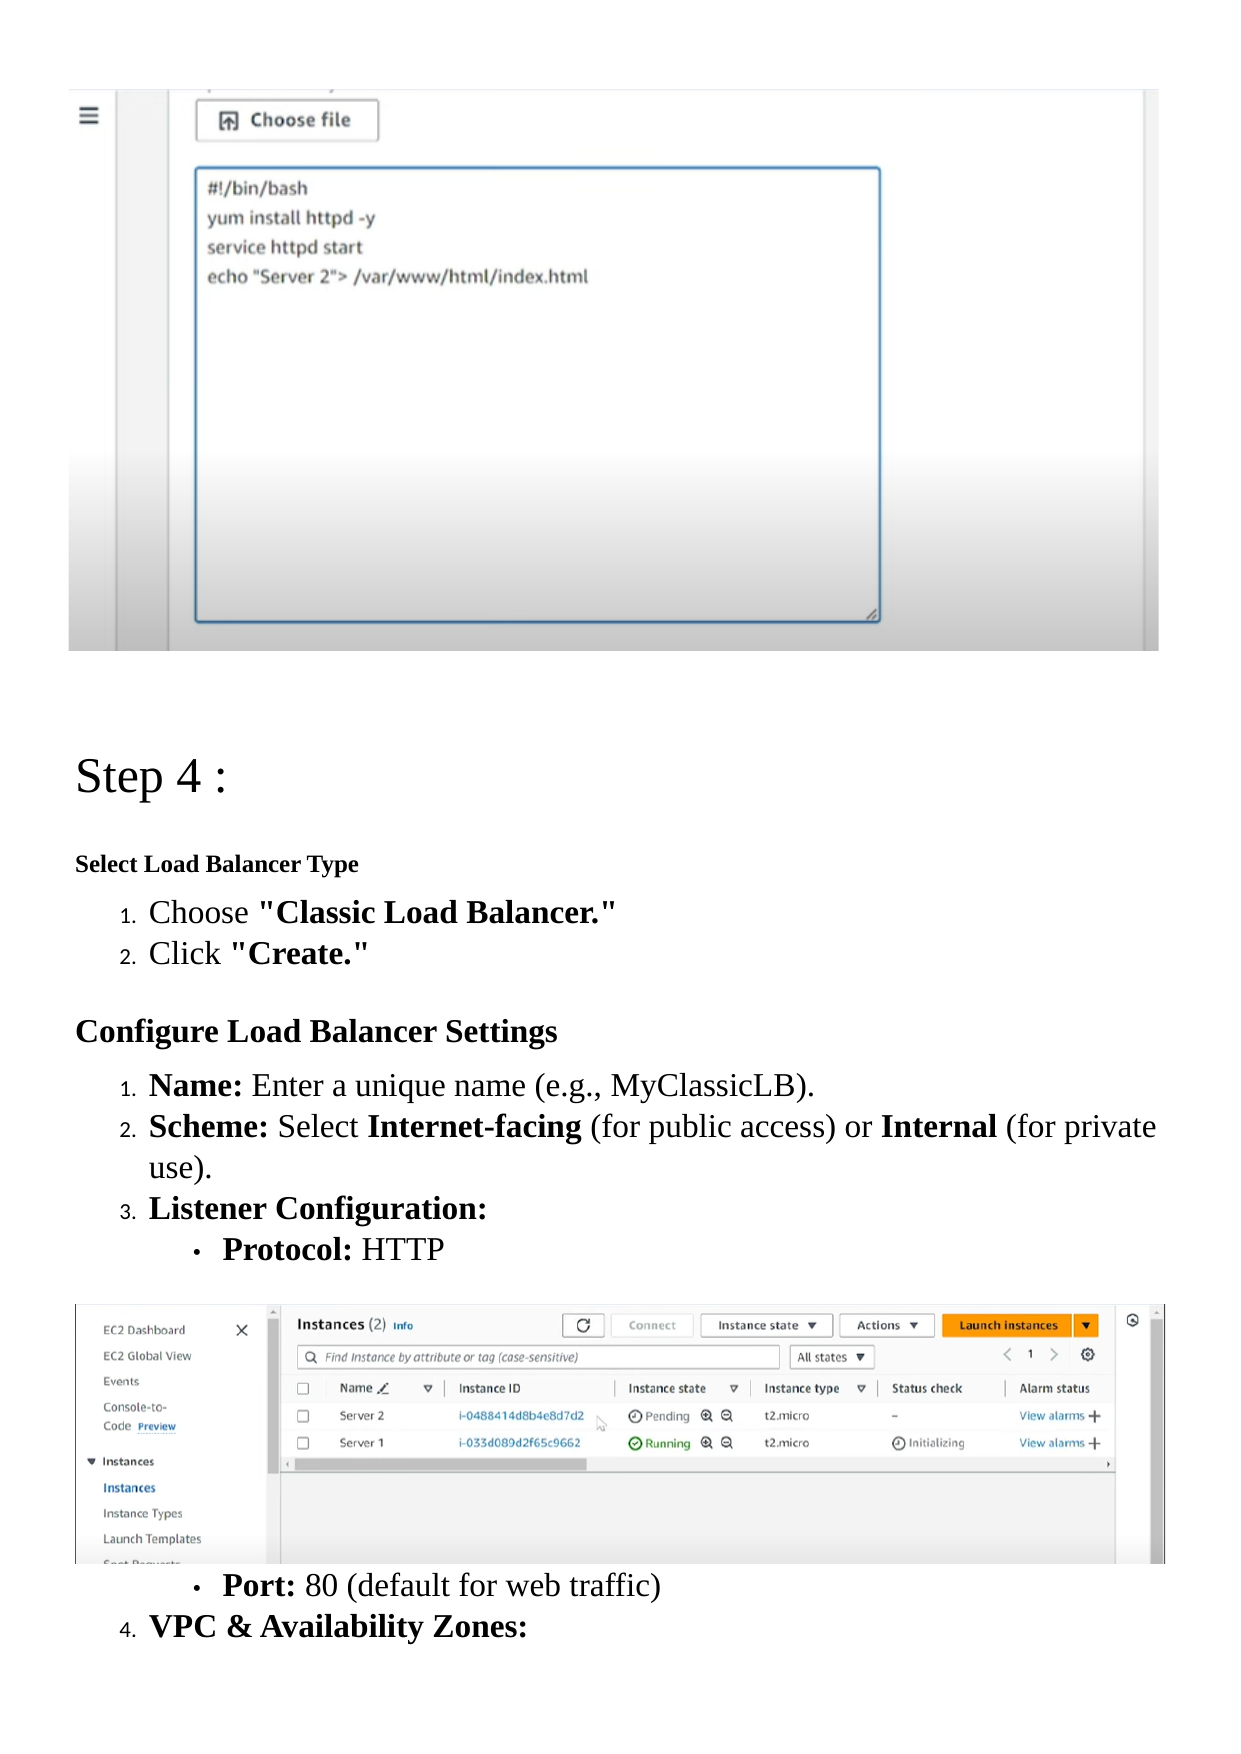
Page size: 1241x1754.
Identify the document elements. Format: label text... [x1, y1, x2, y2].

list Port: 80 (default for web traffic) [193, 1564, 1165, 1604]
list [193, 1270, 1165, 1304]
list Scheme: Select Internet-facing (for public access) or Internal (for private use). [119, 1106, 1165, 1185]
subtitle Configure Load Balancer Settings [75, 1012, 1165, 1050]
text Step 4 : [75, 746, 1165, 803]
list VPC & Availability Zones: [119, 1607, 1165, 1645]
list Listener Configuration: [119, 1188, 1165, 1226]
list Click "Create." [119, 933, 1165, 972]
list Name: Enter a unique name (e.g., MyClassicLB). [119, 1065, 1165, 1103]
list Protocol: HTTP [193, 1229, 1165, 1267]
list Choose "Classic Load Balancer." [119, 892, 1165, 931]
subtitle Select Load Balancer Type [75, 849, 1165, 878]
